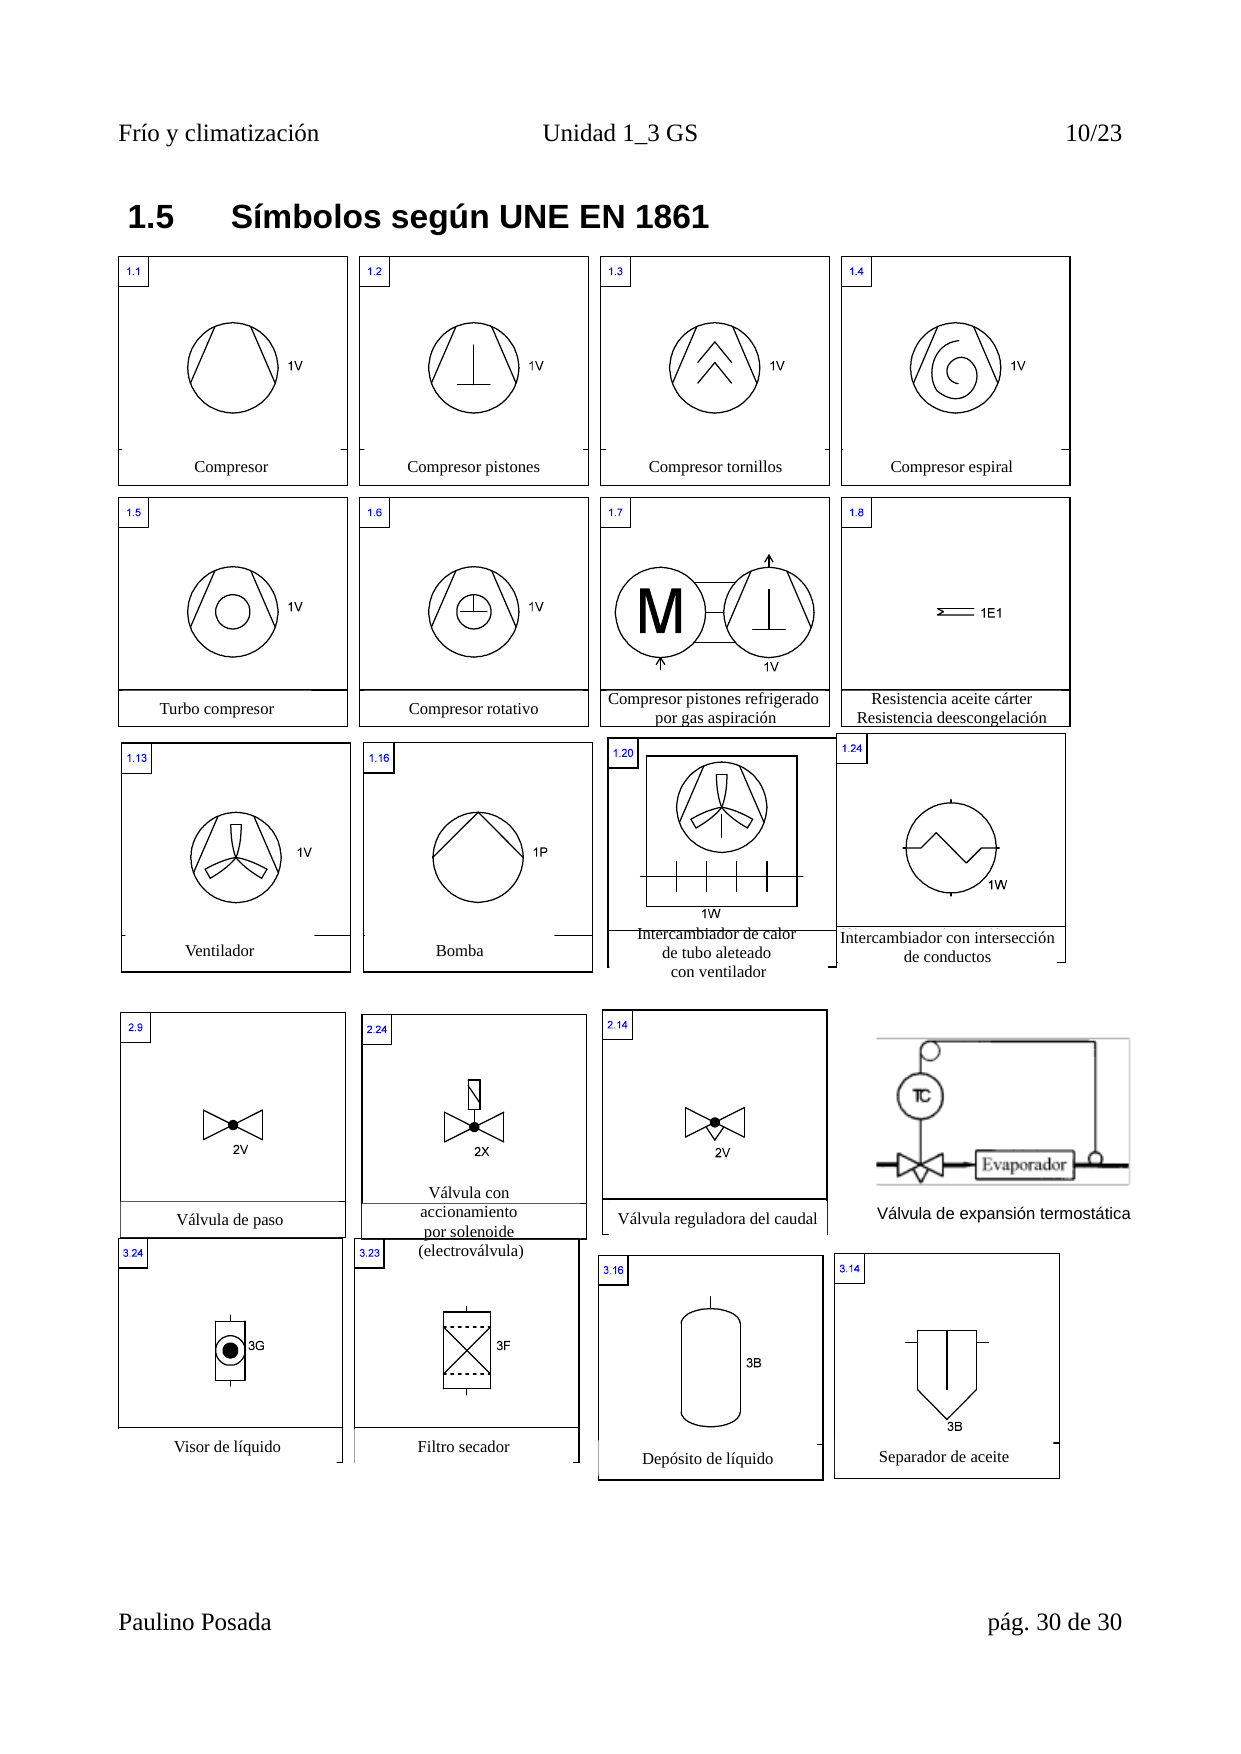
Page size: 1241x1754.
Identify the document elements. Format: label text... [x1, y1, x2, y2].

picture [864, 1027, 1140, 1200]
subtitle Símbolos según UNE EN 1861 [118, 197, 1122, 236]
